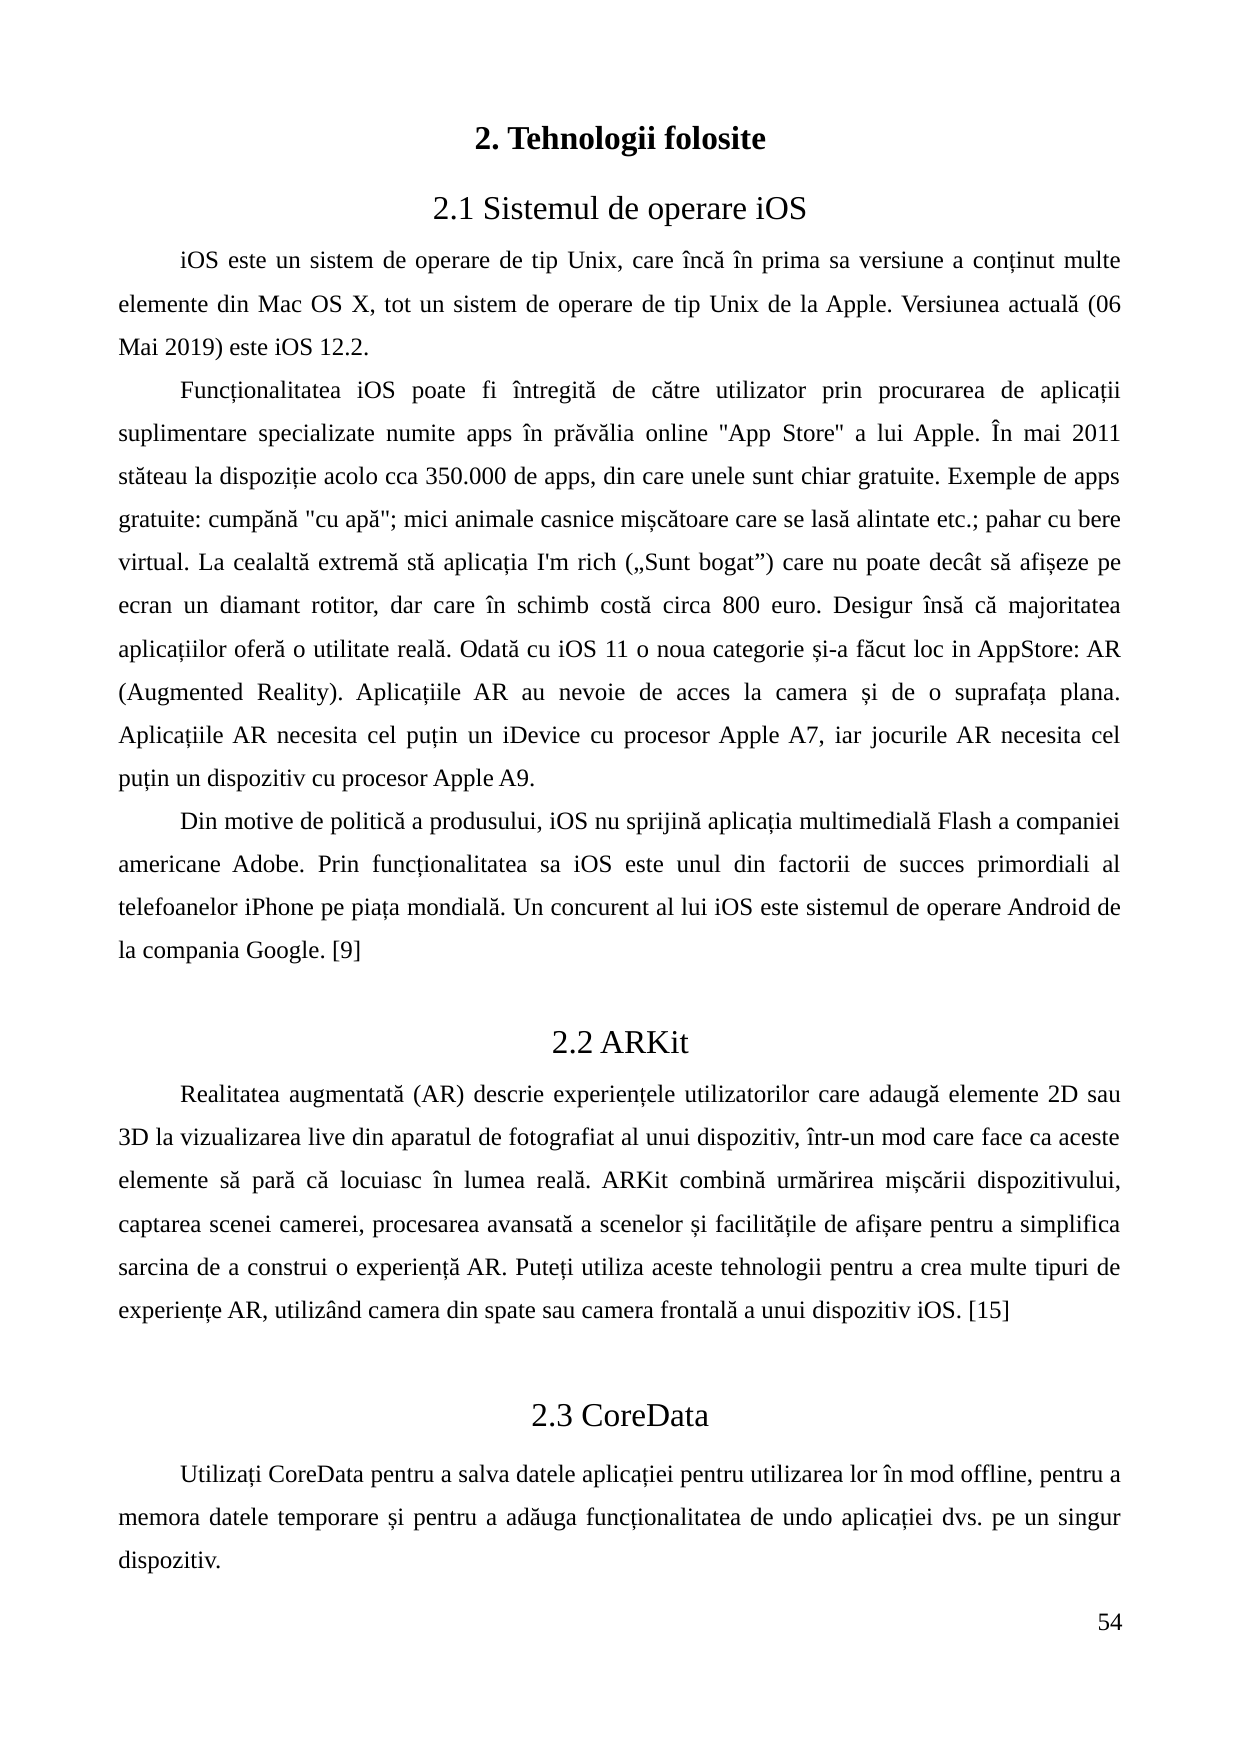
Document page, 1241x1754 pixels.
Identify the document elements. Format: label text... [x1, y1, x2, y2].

text Realitatea augmentată (AR) descrie experiențele utilizatorilor care adaugă elemente 2D sau 3D la vizualizarea live din aparatul de fotografiat al unui dispozitiv, într-un mod care face ca aceste elemente să pară că locuiasc în lumea reală. ARKit combină urmărirea mișcării dispozitivului, captarea scenei camerei, procesarea avansată a scenelor și facilitățile de afișare pentru a simplifica sarcina de a construi o experiență AR. Puteți utiliza aceste tehnologii pentru a crea multe tipuri de experiențe AR, utilizând camera din spate sau camera frontală a unui dispozitiv iOS. [15] [118, 1079, 1122, 1324]
text Din motive de politică a produsului, iOS nu sprijină aplicația multimedială Flash a companiei americane Adobe. Prin funcționalitatea sa iOS este unul din factorii de succes primordiali al telefoanelor iPhone pe piața mondială. Un concurent al lui iOS este sistemul de operare Android de la compania Google. [9] [118, 806, 1122, 964]
text iOS este un sistem de operare de tip Unix, care încă în prima sa versiune a conținut multe elemente din Mac OS X, tot un sistem de operare de tip Unix de la Apple. Versiunea actuală (06 Mai 2019) este iOS 12.2. [118, 246, 1122, 361]
subtitle 2.1 Sistemul de operare iOS [118, 188, 1122, 226]
subtitle 2.3 CoreData [118, 1396, 1122, 1434]
text Funcționalitatea iOS poate fi întregită de către utilizator prin procurarea de aplicații suplimentare specializate numite apps în prăvălia online ''App Store'' a lui Apple. În mai 2011 stăteau la dispoziție acolo cca 350.000 de apps, din care unele sunt chiar gratuite. Exemple de apps gratuite: cumpănă "cu apă"; mici animale casnice mișcătoare care se lasă alintate etc.; pahar cu bere virtual. La cealaltă extremă stă aplicația I'm rich („Sunt bogat”) care nu poate decât să afișeze pe ecran un diamant rotitor, dar care în schimb costă circa 800 euro. Desigur însă că majoritatea aplicațiilor oferă o utilitate reală. Odată cu iOS 11 o noua categorie și-a făcut loc in AppStore: AR (Augmented Reality). Aplicațiile AR au nevoie de acces la camera și de o suprafața plana. Aplicațiile AR necesita cel puțin un iDevice cu procesor Apple A7, iar jocurile AR necesita cel puțin un dispozitiv cu procesor Apple A9. [118, 375, 1122, 792]
subtitle 2.2 ARKit [118, 1022, 1122, 1060]
subtitle 2. Tehnologii folosite [118, 118, 1122, 156]
text Utilizați CoreData pentru a salva datele aplicației pentru utilizarea lor în mod offline, pentru a memora datele temporare și pentru a adăuga funcționalitatea de undo aplicației dvs. pe un singur dispozitiv. [118, 1459, 1122, 1574]
